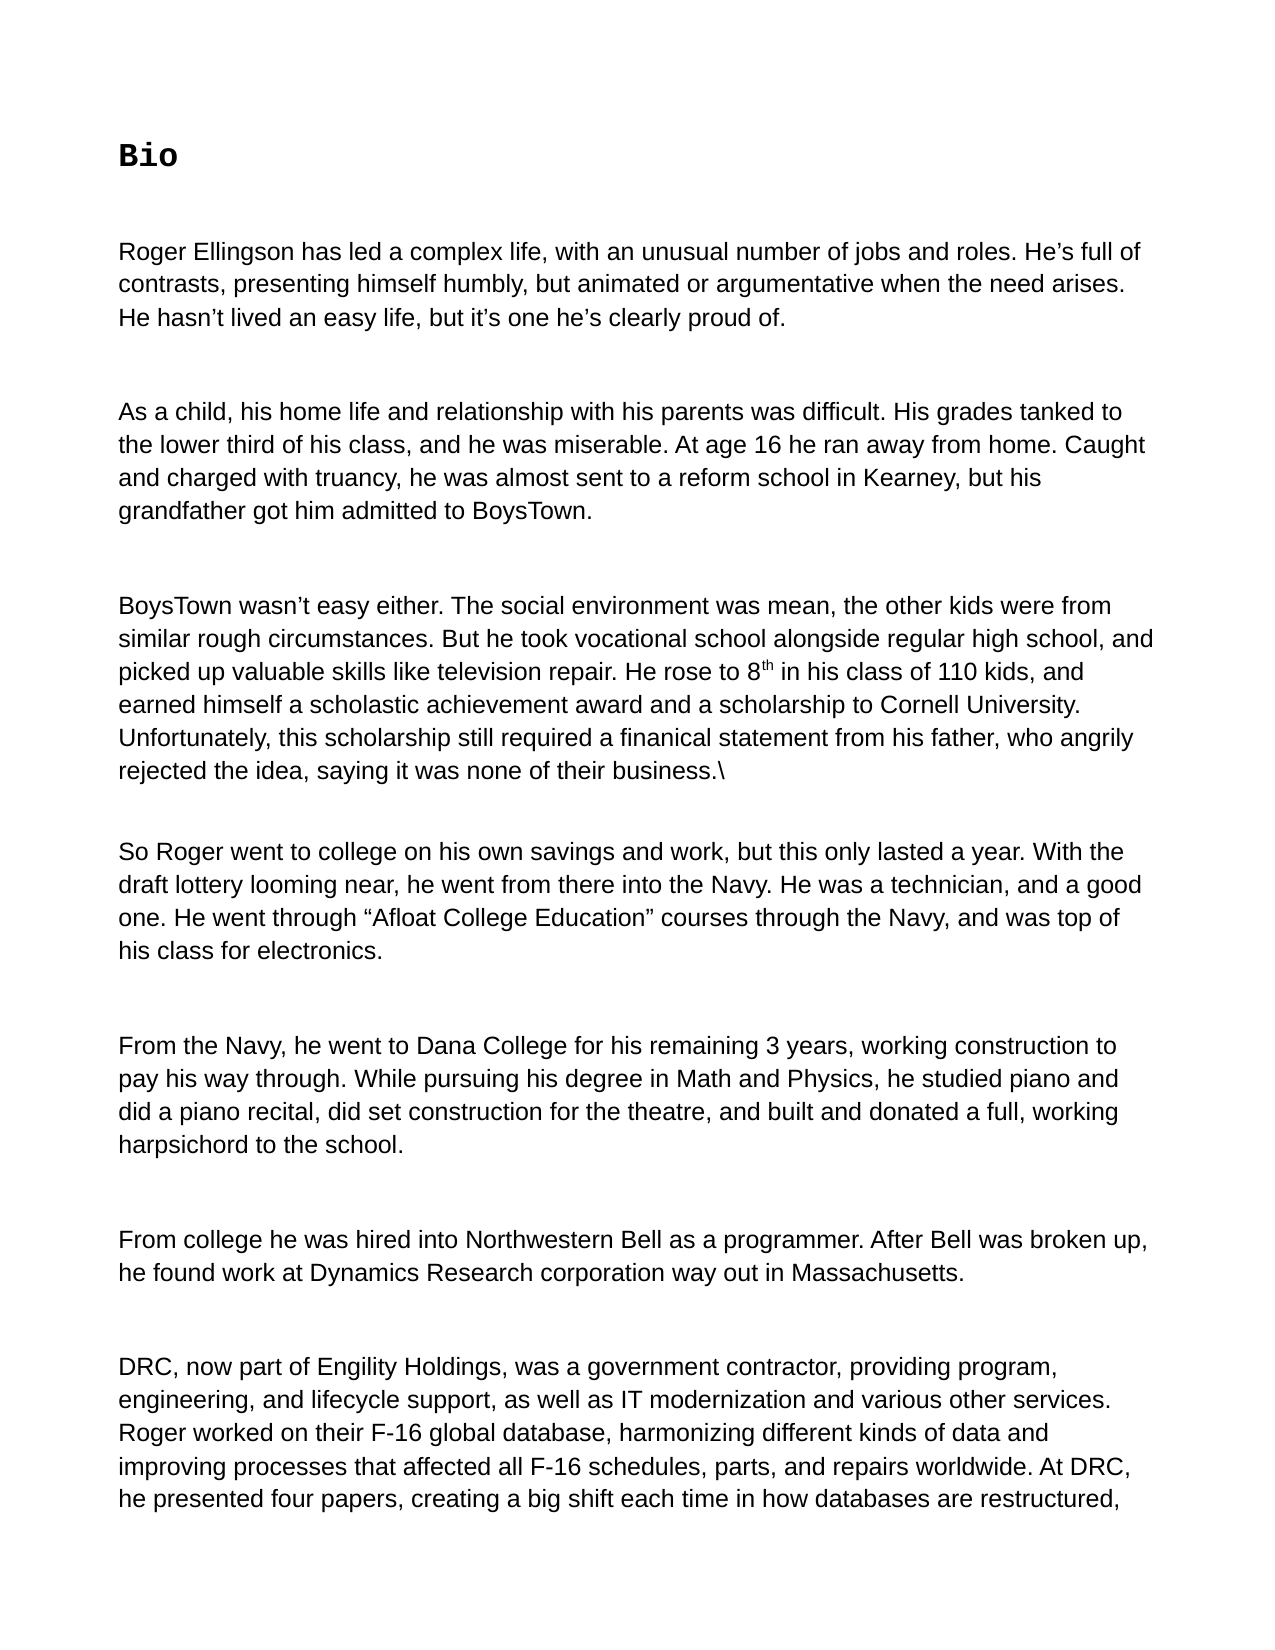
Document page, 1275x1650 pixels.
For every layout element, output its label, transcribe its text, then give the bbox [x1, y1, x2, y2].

text As a child, his home life and relationship with his parents was difficult. His grades tanked to the lower third of his class, and he was miserable. At age 16 he ran away from home. Caught and charged with truancy, he was almost sent to a reform school in Kearney, but his grandfather got him admitted to BoysTown. [118, 397, 1157, 525]
subtitle Bio [118, 139, 1157, 177]
text BoysTown wasn’t easy either. The social environment was mean, the other kids were from similar rough circumstances. But he took vocational school alongside regular high school, and picked up valuable skills like television repair. He rose to 8th in his class of 110 kids, and earned himself a scholastic achievement award and a scholarship to Cornell University. Unfortunately, this scholarship still required a finanical statement from his father, who angrily rejected the idea, saying it was none of their business.\ [118, 591, 1157, 785]
text From college he was hired into Northwestern Bell as a programmer. After Bell was broken up, he found work at Dynamics Research corporation way out in Massachusetts. [118, 1224, 1157, 1286]
text DRC, now part of Engility Holdings, was a government contractor, providing program, engineering, and lifecycle support, as well as IT modernization and various other services. Roger worked on their F-16 global database, harmonizing different kinds of data and improving processes that affected all F-16 schedules, parts, and repairs worldwide. At DRC, he presented four papers, creating a big shift each time in how databases are restructured, [118, 1352, 1157, 1513]
text So Roger went to college on his own savings and work, but this only lasted a year. With the draft lottery looming near, he went from there into the Navy. He was a technician, and a good one. He went through “Afloat College Education” courses through the Navy, and was top of his class for electronics. [118, 804, 1157, 965]
text Roger Ellingson has led a complex life, with an unusual number of jobs and roles. He’s full of contrasts, presenting himself humbly, but animated or argumentative when the need arises. He hasn’t lived an easy life, but it’s one he’s clearly proud of. [118, 236, 1157, 331]
text From the Navy, he went to Dana College for his remaining 3 years, working construction to pay his way through. While pursuing his degree in Math and Physics, he studied piano and did a piano recital, did set construction for the theatre, and built and donated a full, working harpsichord to the school. [118, 1031, 1157, 1158]
